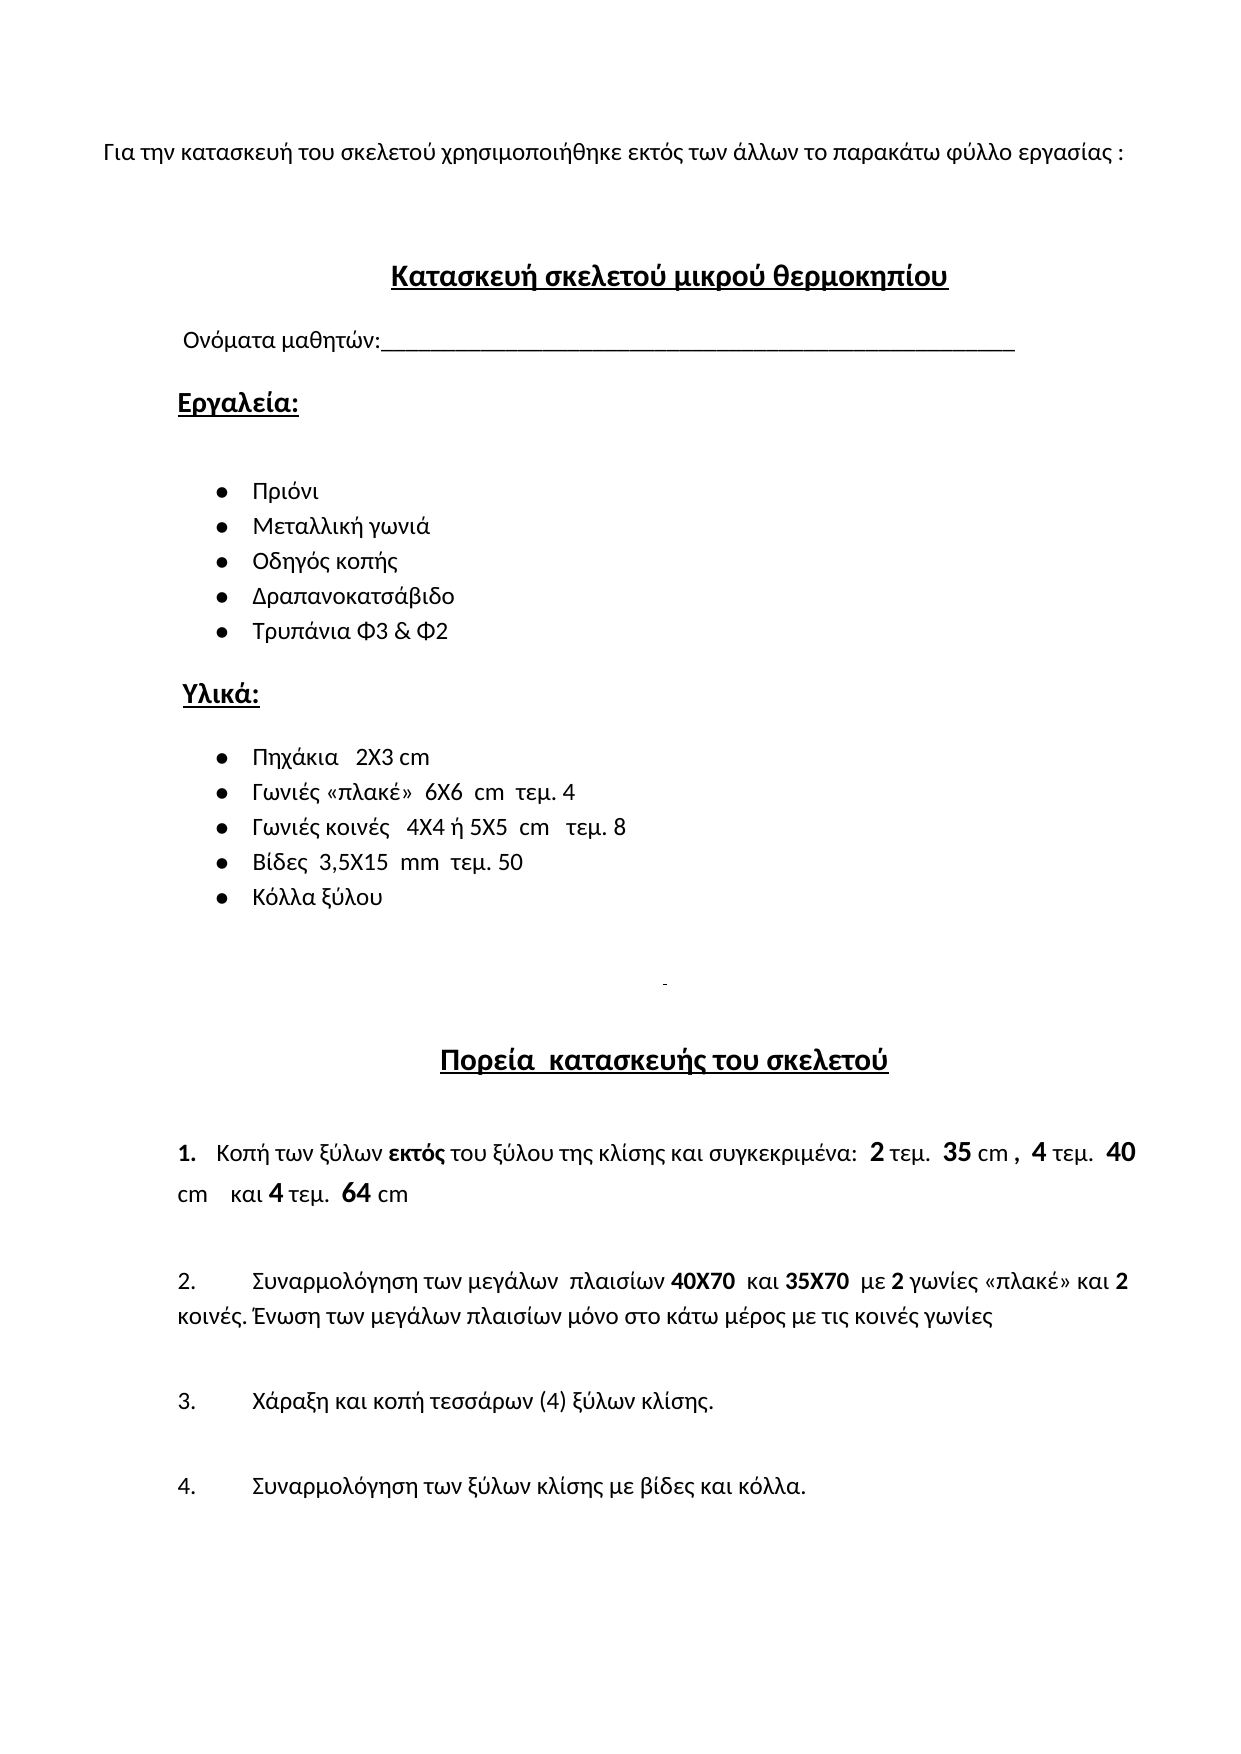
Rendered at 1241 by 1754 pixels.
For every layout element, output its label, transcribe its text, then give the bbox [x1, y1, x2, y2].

list Οδηγός κοπής [215, 545, 1152, 576]
text 2. Συναρμολόγηση των μεγάλων πλαισίων 40Χ70 και 35Χ70 με 2 γωνίες «πλακέ» και 2 κοινές. Ένωση των μεγάλων πλαισίων μόνο στο κάτω μέρος με τις κοινές γωνίες [177, 1265, 1152, 1331]
list Δραπανοκατσάβιδο [215, 580, 1152, 611]
list Μεταλλική γωνιά [215, 510, 1152, 541]
list Γωνιές κοινές 4Χ4 ή 5Χ5 cm τεμ. 8 [215, 811, 1152, 842]
list Τρυπάνια Φ3 & Φ2 [215, 615, 1152, 646]
list Βίδες 3,5Χ15 mm τεμ. 50 [215, 846, 1152, 877]
list Πριόνι [215, 475, 1152, 506]
list Γωνιές «πλακέ» 6Χ6 cm τεμ. 4 [215, 776, 1152, 807]
text Ονόματα μαθητών:___________________________________________________ [177, 324, 1152, 355]
list Πηχάκια 2Χ3 cm [215, 741, 1152, 772]
text Για την κατασκευή του σκελετού χρησιμοποιήθηκε εκτός των άλλων το παρακάτω φύλλο εργασίας : [103, 136, 1152, 166]
list Κόλλα ξύλου [215, 881, 1152, 912]
text 1. Κοπή των ξύλων εκτός του ξύλου της κλίσης και συγκεκριμένα: 2 τεμ. 35 cm , 4 τεμ. 40 cm και 4 τεμ. 64 cm [177, 1133, 1152, 1210]
text Εργαλεία: [177, 384, 1152, 420]
text 4. Συναρμολόγηση των ξύλων κλίσης με βίδες και κόλλα. [177, 1470, 1152, 1501]
text 3. Χάραξη και κοπή τεσσάρων (4) ξύλων κλίσης. [177, 1385, 1152, 1416]
text Κατασκευή σκελετού μικρού θερμοκηπίου [177, 256, 1152, 294]
text Υλικά: [177, 675, 1152, 711]
text Πορεία κατασκευής του σκελετού [177, 1039, 1152, 1078]
